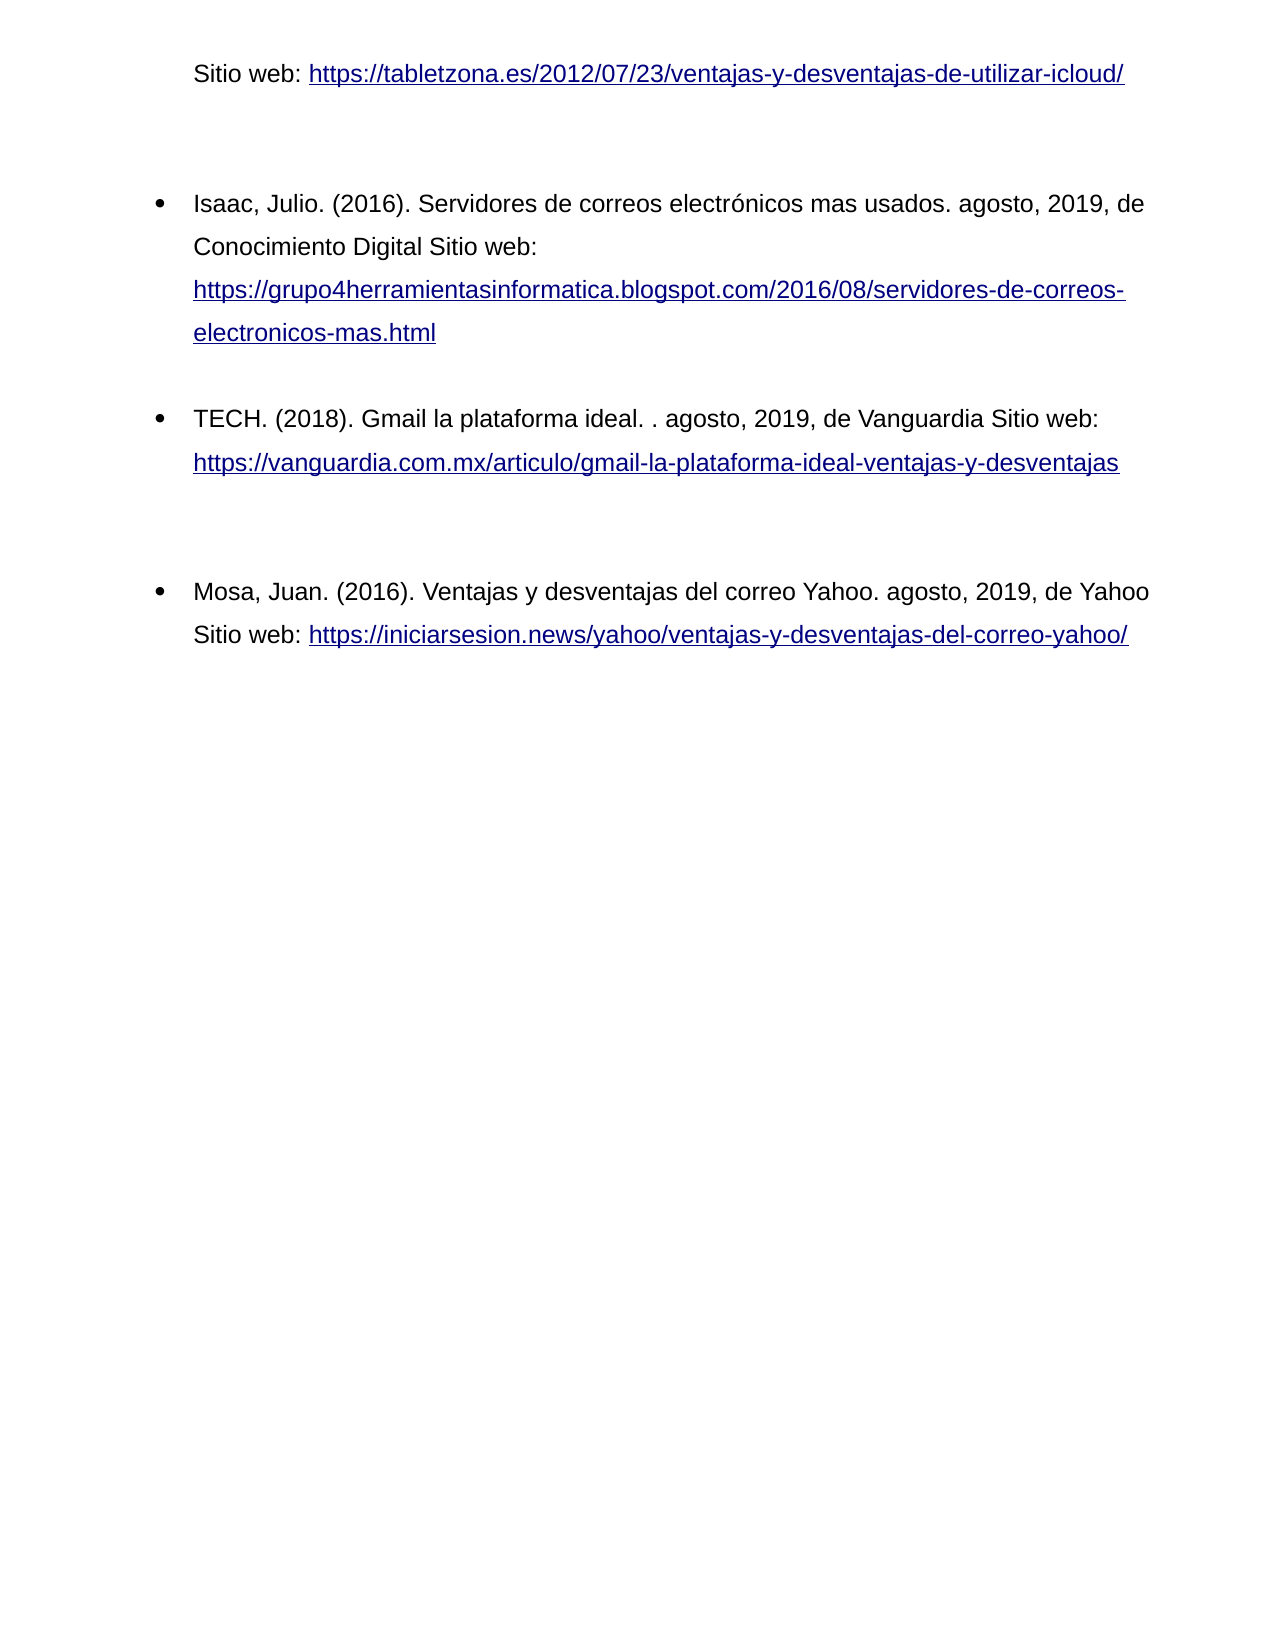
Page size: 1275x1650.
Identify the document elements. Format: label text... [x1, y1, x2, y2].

list Isaac, Julio. (2016). Servidores de correos electrónicos mas usados. agosto, 2019, de Conocimiento Digital Sitio web: https://grupo4herramientasinformatica.blogspot.com/2016/08/servidores-de-correos-electronicos-mas.html [156, 188, 1205, 347]
list TECH. (2018). Gmail la plataforma ideal. . agosto, 2019, de Vanguardia Sitio web: https://vanguardia.com.mx/articulo/gmail-la-plataforma-ideal-ventajas-y-desventajas [156, 404, 1205, 476]
list Sitio web: https://tabletzona.es/2012/07/23/ventajas-y-desventajas-de-utilizar-icloud/ [156, 59, 1205, 88]
list Mosa, Juan. (2016). Ventajas y desventajas del correo Yahoo. agosto, 2019, de Yahoo Sitio web: https://iniciarsesion.news/yahoo/ventajas-y-desventajas-del-correo-yahoo/ [156, 577, 1205, 649]
